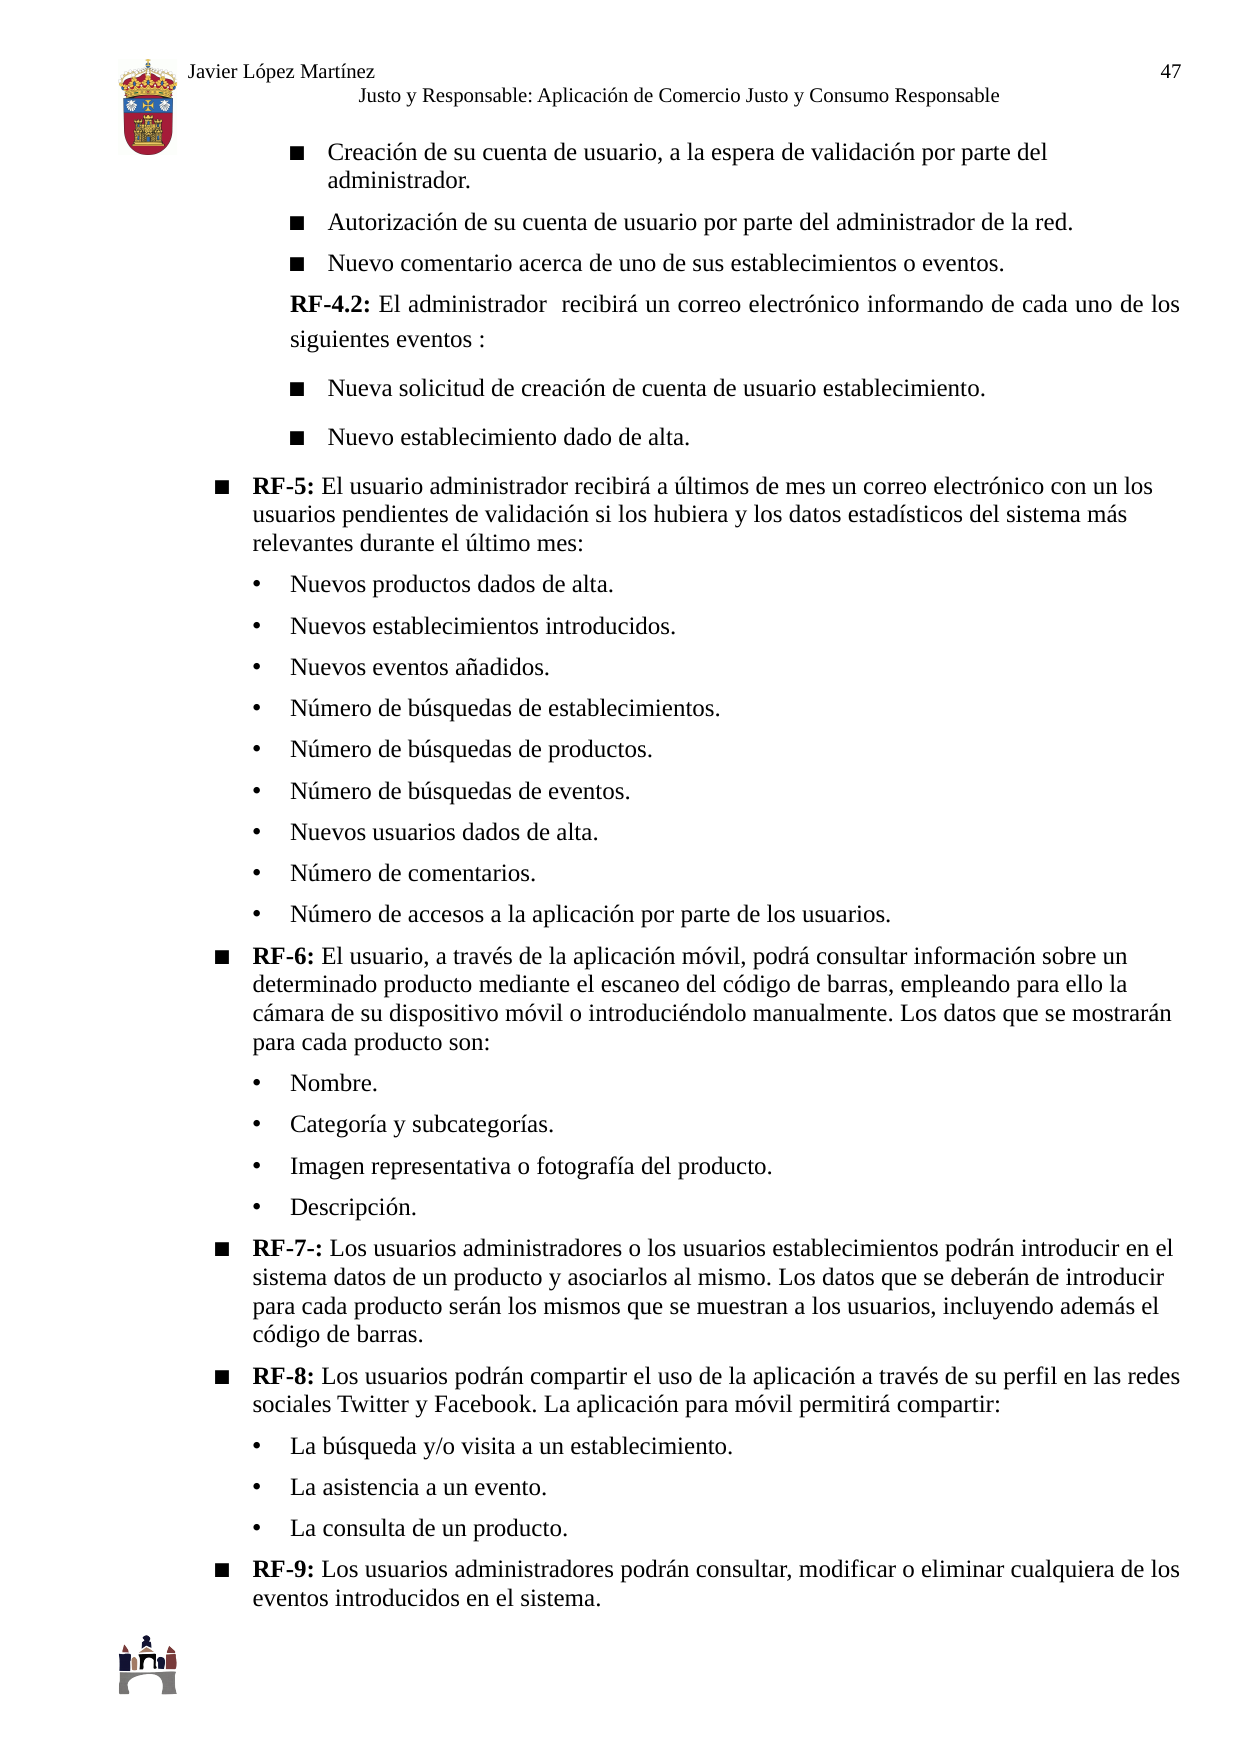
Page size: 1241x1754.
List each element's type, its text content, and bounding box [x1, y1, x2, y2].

list Nuevos establecimientos introducidos. [252, 611, 1181, 639]
list Número de accesos a la aplicación por parte de los usuarios. [252, 899, 1181, 928]
list RF-7-: Los usuarios administradores o los usuarios establecimientos podrán introducir en el sistema datos de un producto y asociarlos al mismo. Los datos que se deberán de introducir para cada producto serán los mismos que se muestran a los usuarios, incluyendo además el código de barras. [215, 1233, 1181, 1348]
list La búsqueda y/o visita a un establecimiento. [252, 1431, 1181, 1459]
list La consulta de un producto. [252, 1513, 1181, 1542]
list RF-9: Los usuarios administradores podrán consultar, modificar o eliminar cualquiera de los eventos introducidos en el sistema. [215, 1554, 1181, 1612]
list Nueva solicitud de creación de cuenta de usuario establecimiento. [290, 373, 1181, 401]
list Nuevo establecimiento dado de alta. [290, 422, 1181, 451]
list Nuevos eventos añadidos. [252, 652, 1181, 681]
picture [118, 1634, 178, 1695]
list Nuevos usuarios dados de alta. [252, 817, 1181, 846]
list Nuevo comentario acerca de uno de sus establecimientos o eventos. [290, 248, 1181, 277]
list RF-8: Los usuarios podrán compartir el uso de la aplicación a través de su perfil en las redes sociales Twitter y Facebook. La aplicación para móvil permitirá compartir: [215, 1361, 1181, 1418]
list Número de búsquedas de productos. [252, 734, 1181, 763]
list La asistencia a un evento. [252, 1472, 1181, 1501]
list Categoría y subcategorías. [252, 1109, 1181, 1138]
list RF-4.2: El administrador recibirá un correo electrónico informando de cada uno de los siguientes eventos : [252, 289, 1181, 352]
picture [118, 59, 178, 155]
list RF-5: El usuario administrador recibirá a últimos de mes un correo electrónico con un los usuarios pendientes de validación si los hubiera y los datos estadísticos del sistema más relevantes durante el último mes: [215, 471, 1181, 557]
list Nuevos productos dados de alta. [252, 569, 1181, 598]
list Imagen representativa o fotografía del producto. [252, 1151, 1181, 1179]
list Número de comentarios. [252, 858, 1181, 887]
list Número de búsquedas de eventos. [252, 776, 1181, 804]
list Creación de su cuenta de usuario, a la espera de validación por parte del administrador. [290, 137, 1181, 194]
list Descripción. [252, 1192, 1181, 1221]
list Número de búsquedas de establecimientos. [252, 693, 1181, 722]
list RF-6: El usuario, a través de la aplicación móvil, podrá consultar información sobre un determinado producto mediante el escaneo del código de barras, empleando para ello la cámara de su dispositivo móvil o introduciéndolo manualmente. Los datos que se mostrarán para cada producto son: [215, 941, 1181, 1056]
list Nombre. [252, 1068, 1181, 1097]
list Autorización de su cuenta de usuario por parte del administrador de la red. [290, 207, 1181, 235]
